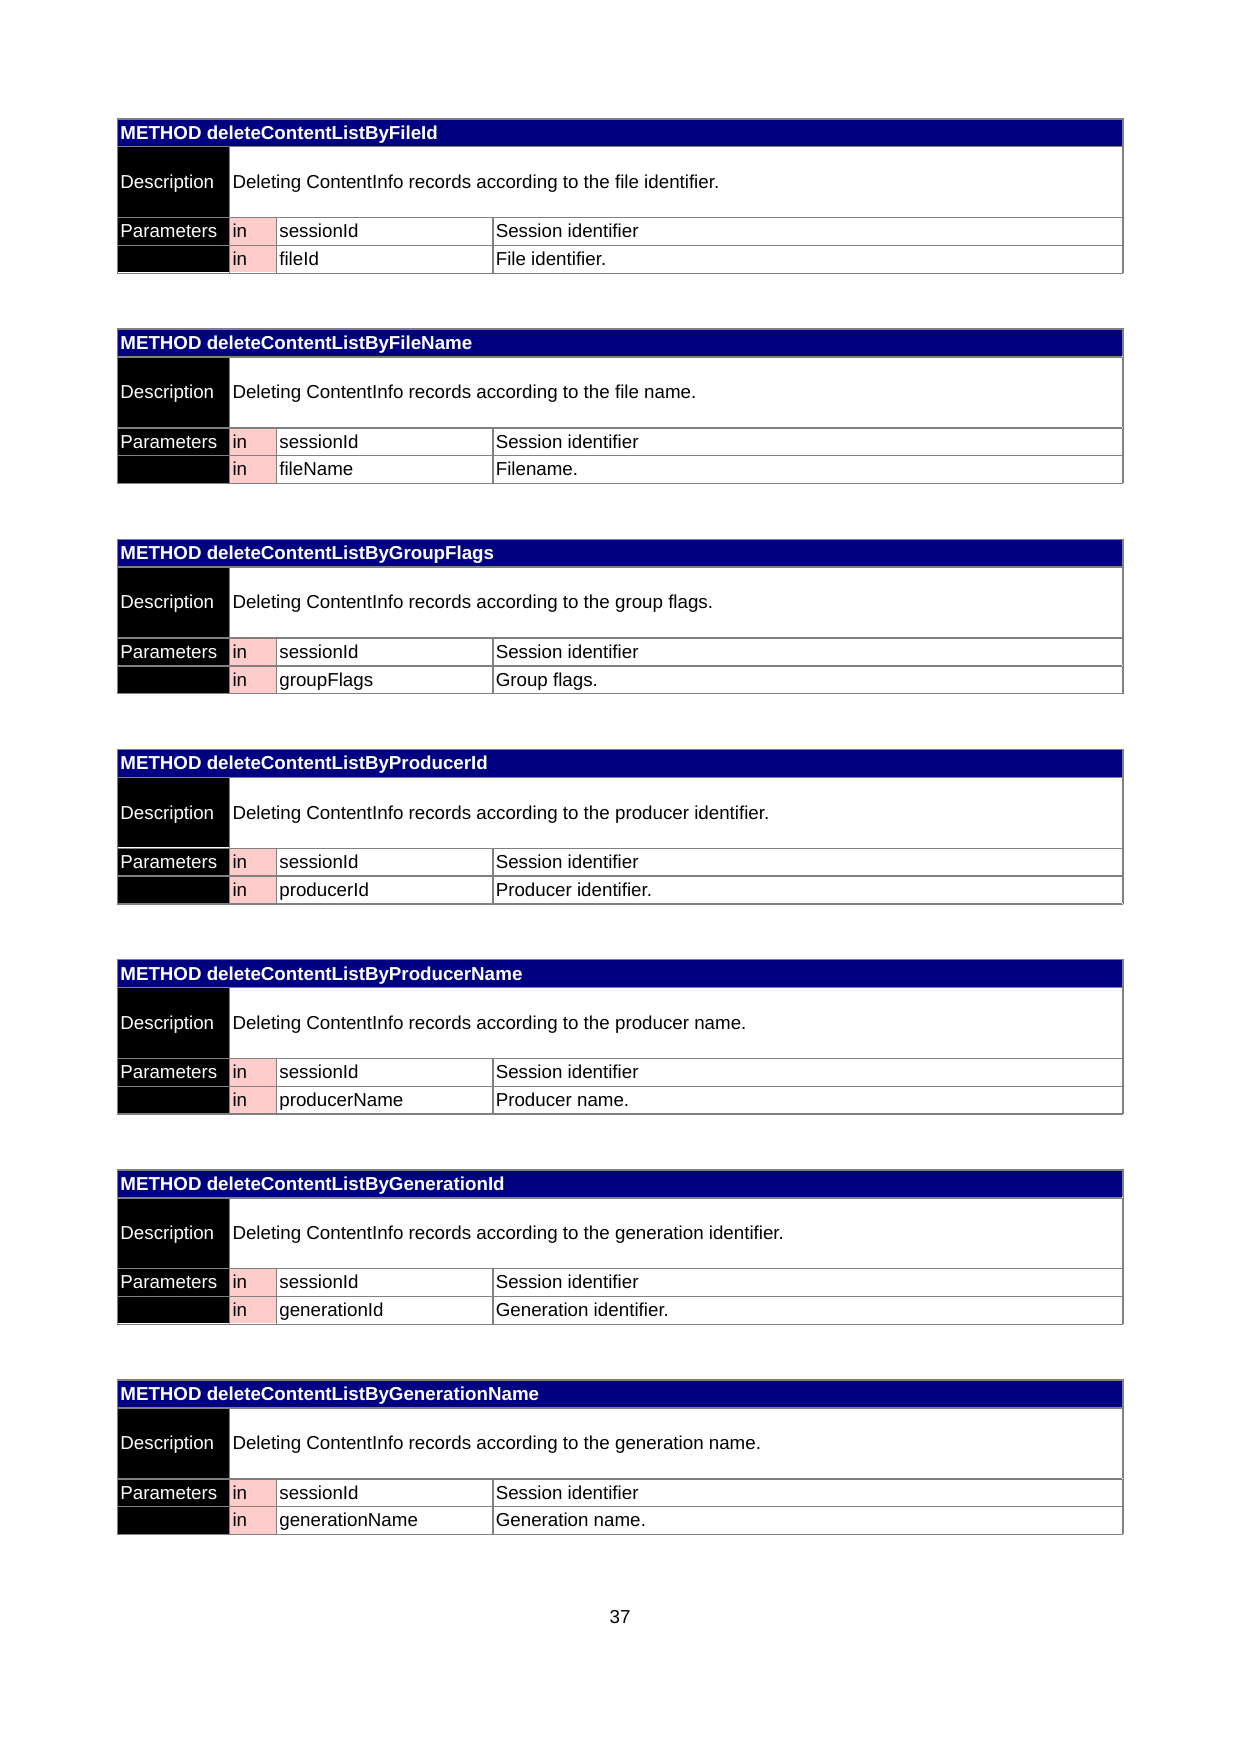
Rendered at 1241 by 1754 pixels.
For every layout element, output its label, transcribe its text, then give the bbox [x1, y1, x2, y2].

table_cell in [230, 218, 276, 245]
table_cell Session identifier [494, 1059, 1122, 1086]
table_cell Parameters [118, 218, 229, 245]
table_cell in [230, 877, 276, 903]
table_cell in [230, 1059, 276, 1086]
table_cell in [230, 1087, 276, 1113]
table_header METHOD deleteContentListByGenerationName [118, 1381, 1122, 1407]
table_cell generationId [277, 1297, 492, 1323]
table_cell Session identifier [494, 1480, 1122, 1506]
table_cell sessionId [277, 1269, 492, 1296]
table_header METHOD deleteContentListByFileName [118, 330, 1122, 356]
table_cell [118, 667, 229, 693]
table_cell Generation identifier. [494, 1297, 1122, 1323]
table_cell in [230, 246, 276, 272]
table_cell Deleting ContentInfo records according to the file name. [230, 358, 1122, 427]
table_header METHOD deleteContentListByFileId [118, 120, 1122, 146]
table_cell Session identifier [494, 849, 1122, 875]
table_header METHOD deleteContentListByGroupFlags [118, 540, 1122, 566]
table_cell Session identifier [494, 218, 1122, 245]
table_cell Deleting ContentInfo records according to the producer name. [230, 988, 1122, 1058]
table_cell Session identifier [494, 429, 1122, 455]
table_cell Deleting ContentInfo records according to the file identifier. [230, 147, 1122, 217]
table_cell [118, 246, 229, 272]
table_header METHOD deleteContentListByProducerName [118, 960, 1122, 987]
table_cell generationName [277, 1507, 492, 1534]
table_cell Description [118, 778, 229, 847]
table_cell sessionId [277, 218, 492, 245]
table_cell Group flags. [494, 667, 1122, 693]
table_cell fileName [277, 456, 492, 483]
table_cell Description [118, 1199, 229, 1268]
table_cell [118, 1297, 229, 1323]
table_cell in [230, 849, 276, 875]
table_cell Description [118, 358, 229, 427]
table_cell sessionId [277, 1059, 492, 1086]
table_cell Session identifier [494, 639, 1122, 665]
table_cell Deleting ContentInfo records according to the generation name. [230, 1409, 1122, 1478]
table_cell [118, 456, 229, 483]
table_cell [118, 1087, 229, 1113]
table_cell Description [118, 988, 229, 1058]
table_cell in [230, 1269, 276, 1296]
table_cell Parameters [118, 639, 229, 665]
table_cell Description [118, 1409, 229, 1478]
table_cell in [230, 639, 276, 665]
table_cell fileId [277, 246, 492, 272]
table_cell File identifier. [494, 246, 1122, 272]
table_cell Deleting ContentInfo records according to the producer identifier. [230, 778, 1122, 847]
table_cell [118, 877, 229, 903]
table_cell Parameters [118, 849, 229, 875]
table_cell Parameters [118, 429, 229, 455]
table_cell Generation name. [494, 1507, 1122, 1534]
table_header METHOD deleteContentListByProducerId [118, 750, 1122, 777]
table_cell sessionId [277, 639, 492, 665]
table_cell sessionId [277, 849, 492, 875]
table_cell in [230, 1297, 276, 1323]
table_cell sessionId [277, 1480, 492, 1506]
table_cell Producer identifier. [494, 877, 1122, 903]
table_cell [118, 1507, 229, 1534]
table_cell Deleting ContentInfo records according to the generation identifier. [230, 1199, 1122, 1268]
table_cell Deleting ContentInfo records according to the group flags. [230, 568, 1122, 637]
table_cell producerName [277, 1087, 492, 1113]
table_cell Parameters [118, 1269, 229, 1296]
table_cell groupFlags [277, 667, 492, 693]
table_cell Parameters [118, 1059, 229, 1086]
table_cell in [230, 429, 276, 455]
table_cell in [230, 1480, 276, 1506]
table_cell producerId [277, 877, 492, 903]
table_cell in [230, 456, 276, 483]
table_header METHOD deleteContentListByGenerationId [118, 1171, 1122, 1197]
table_cell Description [118, 568, 229, 637]
table_cell Filename. [494, 456, 1122, 483]
table_cell Producer name. [494, 1087, 1122, 1113]
table_cell Parameters [118, 1480, 229, 1506]
table_cell Session identifier [494, 1269, 1122, 1296]
table_cell in [230, 667, 276, 693]
table_cell Description [118, 147, 229, 217]
table_cell in [230, 1507, 276, 1534]
table_cell sessionId [277, 429, 492, 455]
